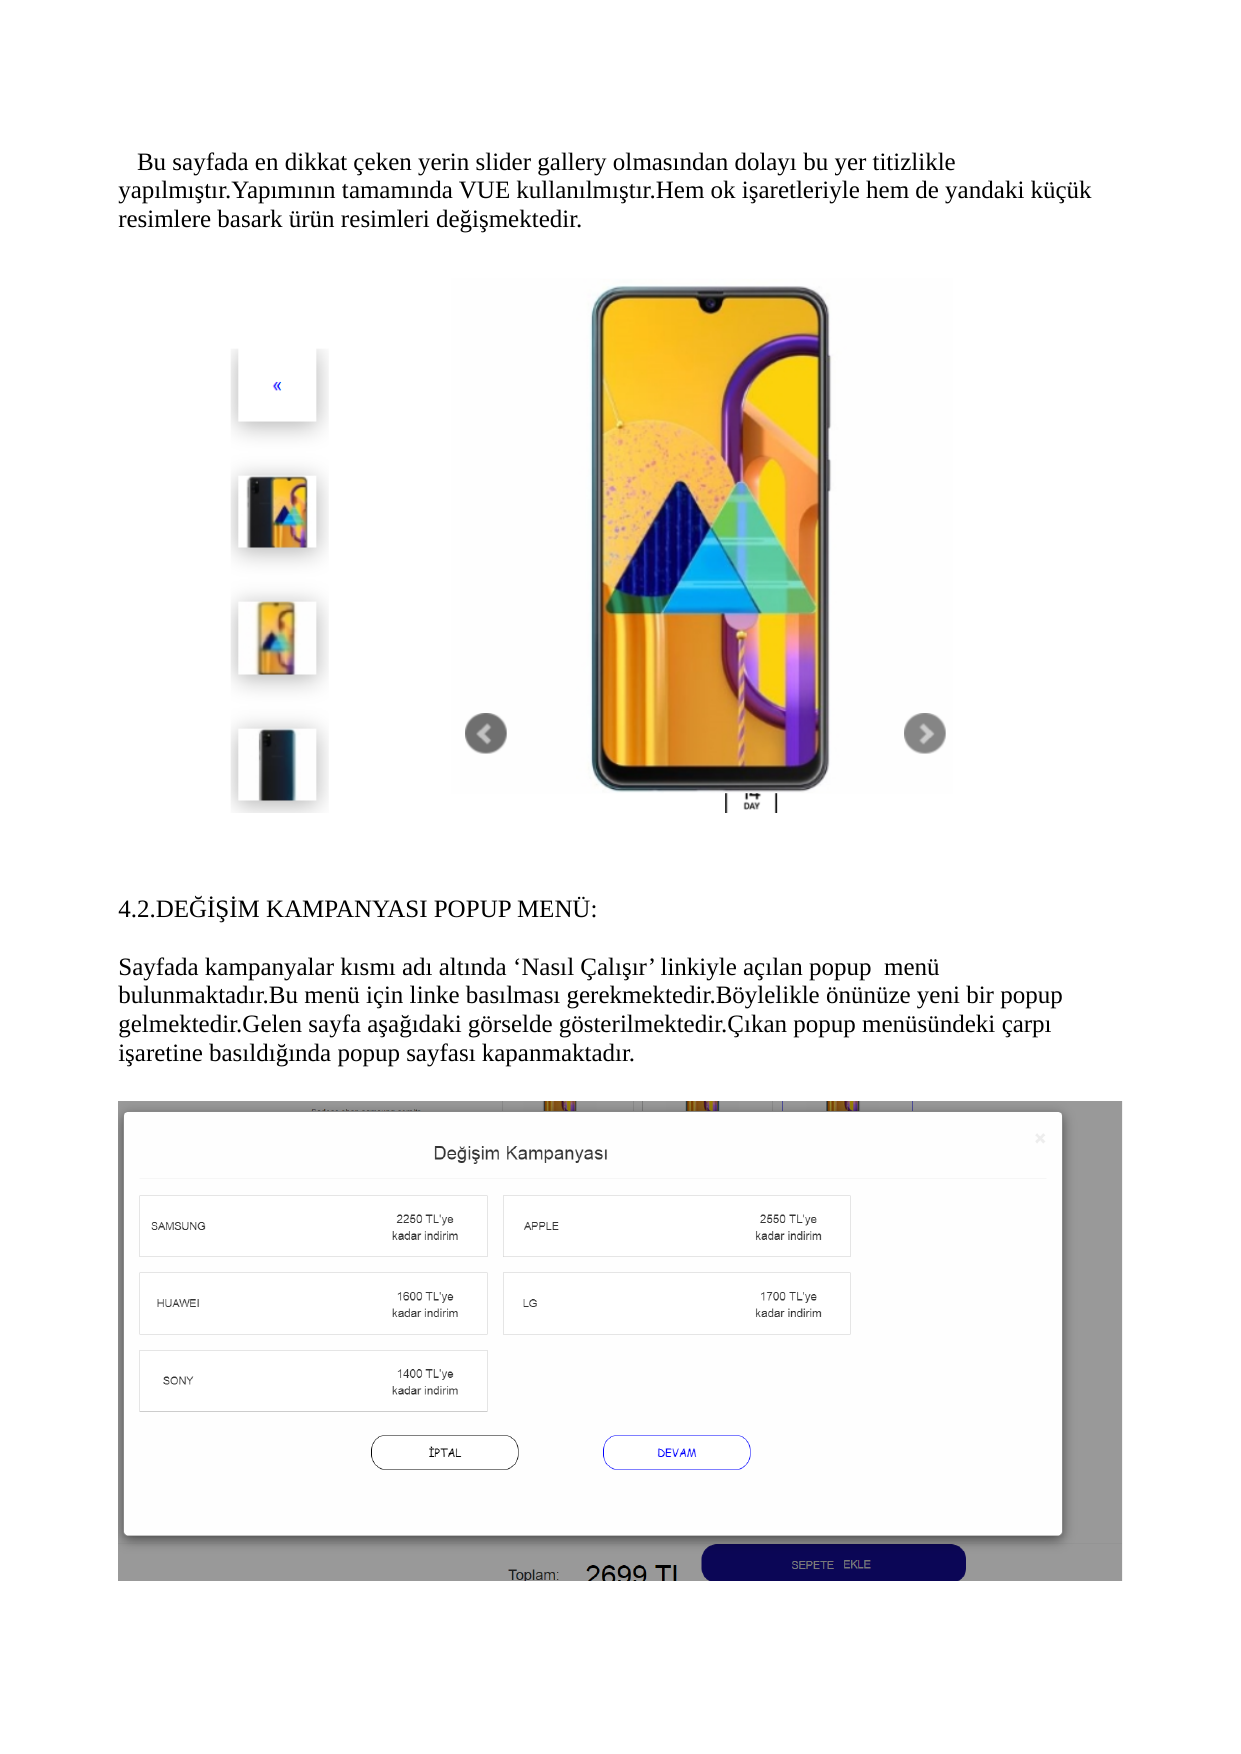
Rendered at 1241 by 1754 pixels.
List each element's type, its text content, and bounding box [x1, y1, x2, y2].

text Bu sayfada en dikkat çeken yerin slider gallery olmasından dolayı bu yer titizlikle yapılmıştır.Yapımının tamamında VUE kullanılmıştır.Hem ok işaretleriyle hem de yandaki küçük resimlere basark ürün resimleri değişmektedir. [118, 147, 1122, 233]
text Sayfada kampanyalar kısmı adı altında ‘Nasıl Çalışır’ linkiyle açılan popup menü bulunmaktadır.Bu menü için linke basılması gerekmektedir.Böylelikle önünüze yeni bir popup gelmektedir.Gelen sayfa aşağıdaki görselde gösterilmektedir.Çıkan popup menüsündeki çarpı işaretine basıldığında popup sayfası kapanmaktadır. [118, 952, 1122, 1067]
text 4.2.DEĞİŞİM KAMPANYASI POPUP MENÜ: [118, 894, 1122, 923]
